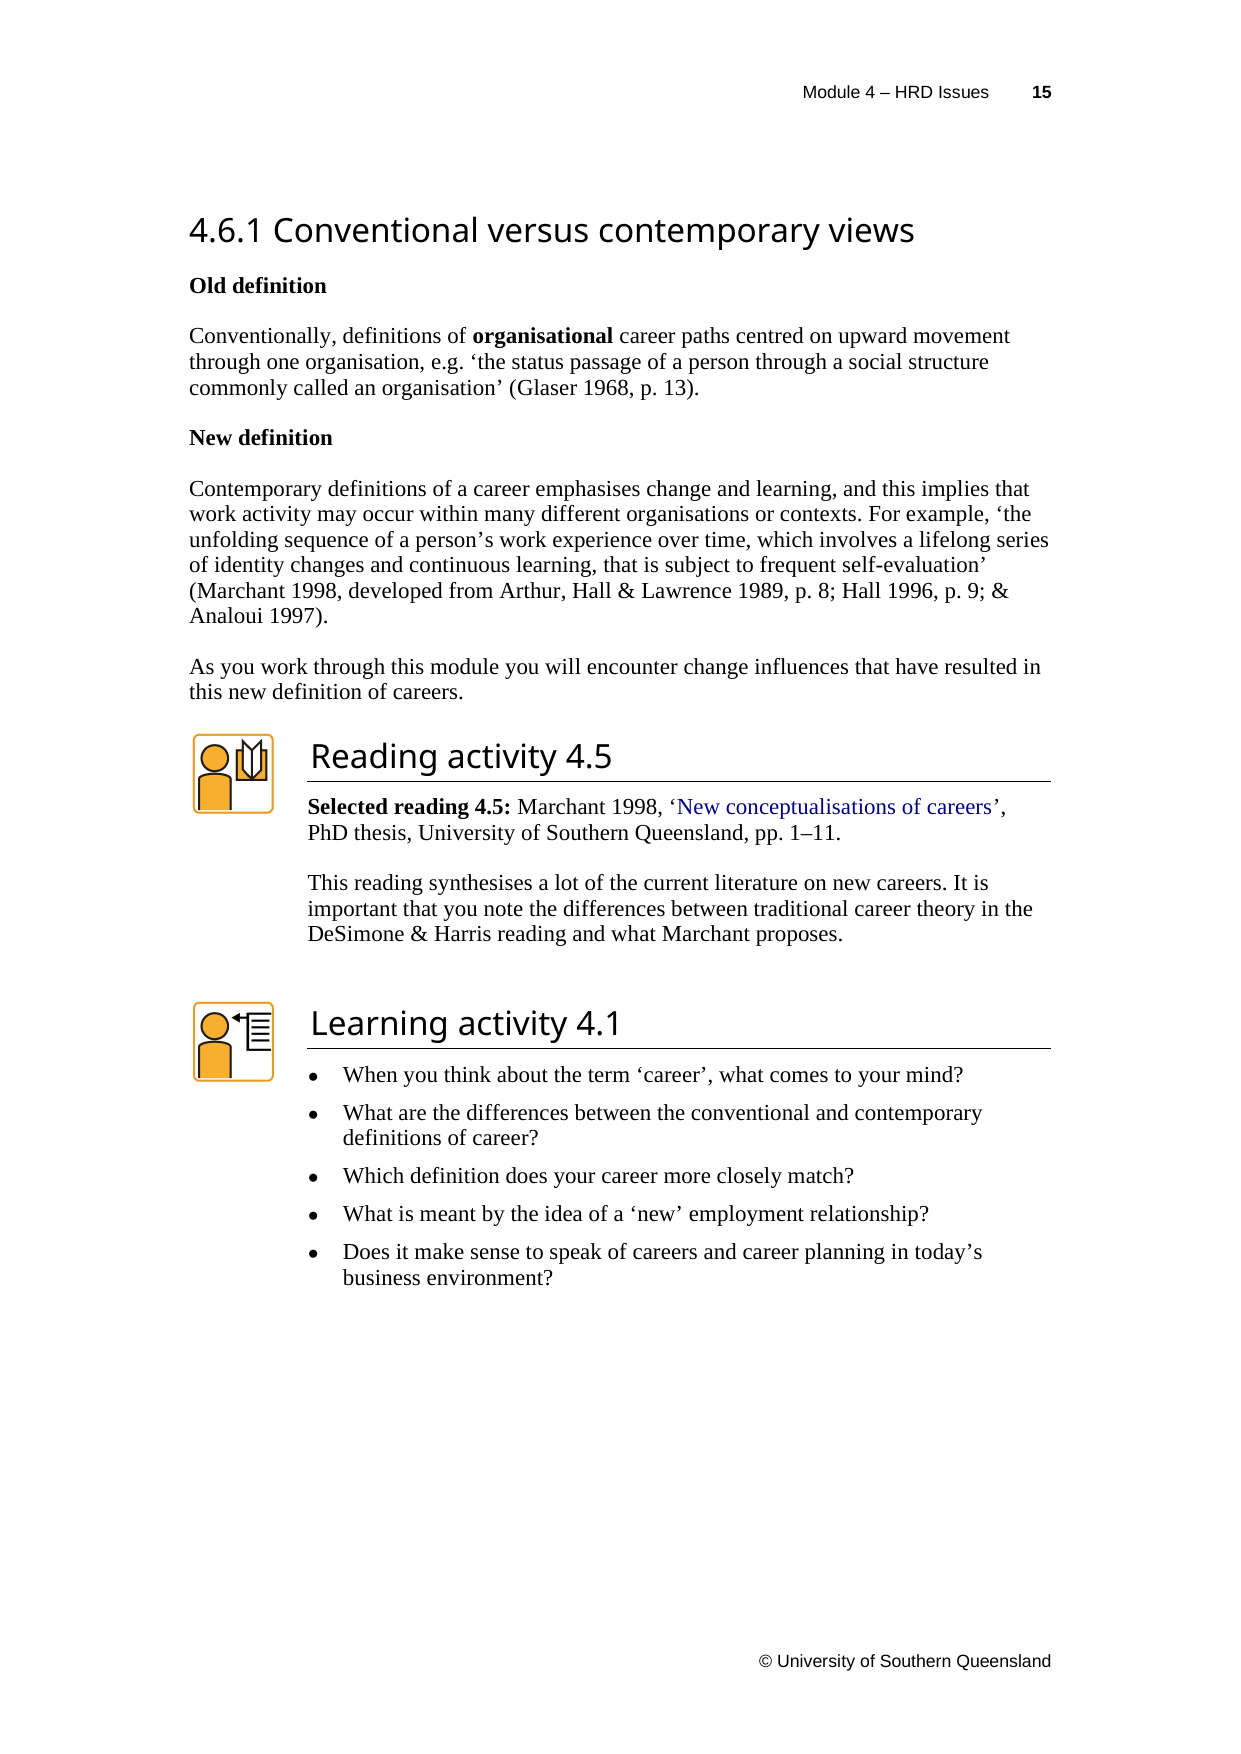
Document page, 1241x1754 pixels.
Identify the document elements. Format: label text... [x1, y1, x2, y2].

table_header Selected reading 4.5: Marchant 1998, ‘New conceptualisations of careers’, PhD thesis, University of Southern Queensland, pp. 1–11. This reading synthesises a lot of the current literature on new careers. It is important that you note the differences between traditional career theory in the DeSimone & Harris reading and what Marchant proposes. [307, 782, 1051, 947]
table_header Learning activity 4.1 When you think about the term ‘career’, what comes to your mind? What are the differences between the conventional and contemporary definitions of career? Which definition does your career more closely match? What is meant by the idea of a ‘new’ employment relationship? Does it make sense to speak of careers and career planning in today’s business environment? [307, 1049, 1051, 1290]
table_header [189, 730, 307, 947]
text Old definition [189, 273, 1051, 298]
text New definition [189, 425, 1051, 450]
table_header [189, 997, 307, 1290]
text As you work through this module you will encounter change influences that have resulted in this new definition of careers. [189, 653, 1051, 704]
picture [188, 997, 278, 1086]
text Contemporary definitions of a career emphasises change and learning, and this implies that work activity may occur within many different organisations or contexts. For example, ‘the unfolding sequence of a person’s work experience over time, which involves a lifelong series of identity changes and continuous learning, that is subject to frequent self-evaluation’ (Marchant 1998, developed from Arthur, Hall & Lawrence 1989, p. 8; Hall 1996, p. 9; & Analoui 1997). [189, 475, 1051, 628]
table_header Reading activity 4.5 [307, 730, 1051, 781]
subtitle Conventional versus contemporary views [189, 207, 1051, 252]
table_header Learning activity 4.1 When you think about the term ‘career’, what comes to your mind? What are the differences between the conventional and contemporary definitions of career? Which definition does your career more closely match? What is meant by the idea of a ‘new’ employment relationship? Does it make sense to speak of careers and career planning in today’s business environment? [307, 997, 1051, 1048]
picture [188, 729, 278, 818]
text Conventionally, definitions of organisational career paths centred on upward movement through one organisation, e.g. ‘the status passage of a person through a social structure commonly called an organisation’ (Glaser 1968, p. 13). [189, 323, 1051, 400]
